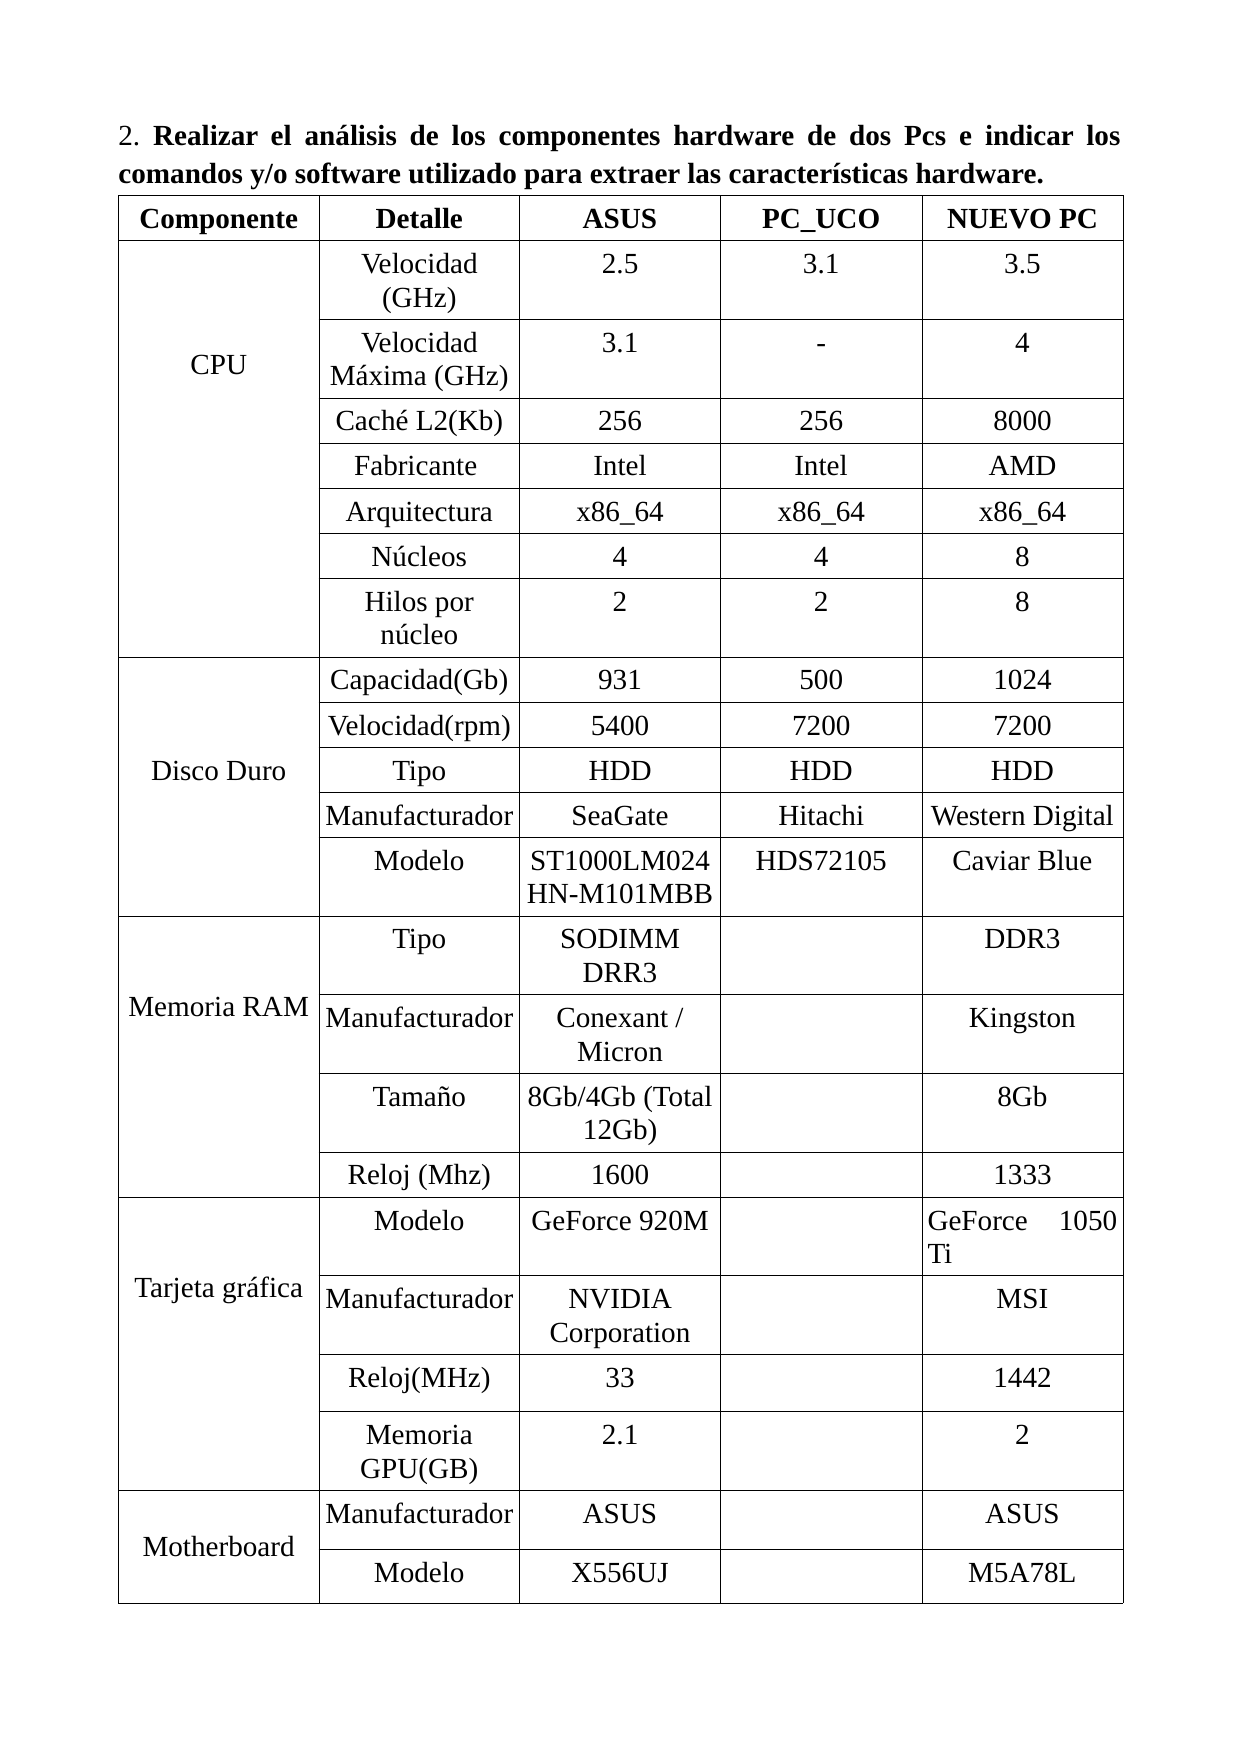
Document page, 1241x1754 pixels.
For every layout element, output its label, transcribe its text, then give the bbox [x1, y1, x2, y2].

table_cell 8Gb [923, 1074, 1123, 1152]
table_cell 2 [923, 1412, 1123, 1490]
table_cell GeForce 920M [520, 1198, 720, 1275]
table_cell 500 [721, 658, 922, 702]
table_cell 2 [721, 579, 922, 657]
table_cell Fabricante [320, 444, 519, 488]
table_cell Kingston [923, 995, 1123, 1073]
table_cell [721, 1412, 922, 1490]
table_cell 3.1 [520, 320, 720, 398]
table_cell 2 [520, 579, 720, 657]
table_cell ASUS [520, 1491, 720, 1549]
table_cell Capacidad(Gb) [320, 658, 519, 702]
table_cell Tamaño [320, 1074, 519, 1152]
table_cell 4 [520, 534, 720, 578]
table_cell 256 [721, 399, 922, 443]
table_cell 7200 [923, 703, 1123, 747]
table_cell 2.5 [520, 241, 720, 319]
table_cell x86_64 [923, 489, 1123, 533]
table_cell NVIDIA Corporation [520, 1276, 720, 1354]
table_cell SODIMM DRR3 [520, 917, 720, 994]
table_cell 8 [923, 534, 1123, 578]
table_cell SeaGate [520, 793, 720, 837]
table_cell Reloj (Mhz) [320, 1153, 519, 1197]
table_cell x86_64 [520, 489, 720, 533]
table_cell Caché L2(Kb) [320, 399, 519, 443]
table_cell [721, 1355, 922, 1411]
table_cell Hilos por núcleo [320, 579, 519, 657]
table_cell HDD [520, 748, 720, 792]
table_cell Velocidad (GHz) [320, 241, 519, 319]
table_header Detalle [320, 196, 519, 240]
table_cell X556UJ [520, 1550, 720, 1602]
table_cell Intel [520, 444, 720, 488]
table_cell [721, 1198, 922, 1275]
table_cell Arquitectura [320, 489, 519, 533]
table_header ASUS [520, 196, 720, 240]
table_cell CPU [119, 241, 319, 657]
table_cell ASUS [923, 1491, 1123, 1549]
table_cell 1333 [923, 1153, 1123, 1197]
table_cell 2.1 [520, 1412, 720, 1490]
table_cell 8 [923, 579, 1123, 657]
table_cell 8Gb/4Gb (Total 12Gb) [520, 1074, 720, 1152]
table_cell 931 [520, 658, 720, 702]
table_cell HDD [923, 748, 1123, 792]
table_cell Disco Duro [119, 658, 319, 916]
table_cell 4 [923, 320, 1123, 398]
table_cell 1024 [923, 658, 1123, 702]
text 2. Realizar el análisis de los componentes hardware de dos Pcs e indicar los comandos y/o software utilizado para extraer las características hardware. [118, 118, 1122, 190]
table_cell Conexant / Micron [520, 995, 720, 1073]
table_cell Intel [721, 444, 922, 488]
table_cell HDS72105 [721, 838, 922, 916]
table_cell Velocidad Máxima (GHz) [320, 320, 519, 398]
table_header NUEVO PC [923, 196, 1123, 240]
table_cell Hitachi [721, 793, 922, 837]
table_cell Memoria RAM [119, 917, 319, 1197]
table_cell Reloj(MHz) [320, 1355, 519, 1411]
table_cell 3.5 [923, 241, 1123, 319]
table_cell [721, 1074, 922, 1152]
table_header PC_UCO [721, 196, 922, 240]
table_cell 5400 [520, 703, 720, 747]
table_cell AMD [923, 444, 1123, 488]
table_cell 7200 [721, 703, 922, 747]
table_cell x86_64 [721, 489, 922, 533]
table_cell GeForce 1050 Ti [923, 1198, 1123, 1275]
table_cell DDR3 [923, 917, 1123, 994]
table_cell Western Digital [923, 793, 1123, 837]
table_cell 3.1 [721, 241, 922, 319]
table_cell Manufacturador [320, 793, 519, 837]
table_cell Manufacturador [320, 1491, 519, 1549]
table_cell Modelo [320, 1198, 519, 1275]
table_cell Velocidad(rpm) [320, 703, 519, 747]
table_cell [721, 917, 922, 994]
table_cell Manufacturador [320, 1276, 519, 1354]
table_cell Tipo [320, 748, 519, 792]
table_cell Modelo [320, 838, 519, 916]
table_cell Memoria GPU(GB) [320, 1412, 519, 1490]
table_cell Tarjeta gráfica [119, 1198, 319, 1490]
table_cell Modelo [320, 1550, 519, 1602]
table_cell [721, 1276, 922, 1354]
table_cell 1442 [923, 1355, 1123, 1411]
table_cell Tipo [320, 917, 519, 994]
table_cell - [721, 320, 922, 398]
table_cell Manufacturador [320, 995, 519, 1073]
table_cell 8000 [923, 399, 1123, 443]
table_cell 33 [520, 1355, 720, 1411]
table_cell ST1000LM024 HN-M101MBB [520, 838, 720, 916]
table_cell Motherboard [119, 1491, 319, 1602]
table_cell Núcleos [320, 534, 519, 578]
table_cell [721, 1153, 922, 1197]
table_cell MSI [923, 1276, 1123, 1354]
table_header Componente [119, 196, 319, 240]
table_cell HDD [721, 748, 922, 792]
table_cell [721, 1491, 922, 1549]
table_cell Caviar Blue [923, 838, 1123, 916]
table_cell 256 [520, 399, 720, 443]
table_cell [721, 1550, 922, 1602]
table_cell 4 [721, 534, 922, 578]
table_cell [721, 995, 922, 1073]
table_cell M5A78L [923, 1550, 1123, 1602]
table_cell 1600 [520, 1153, 720, 1197]
